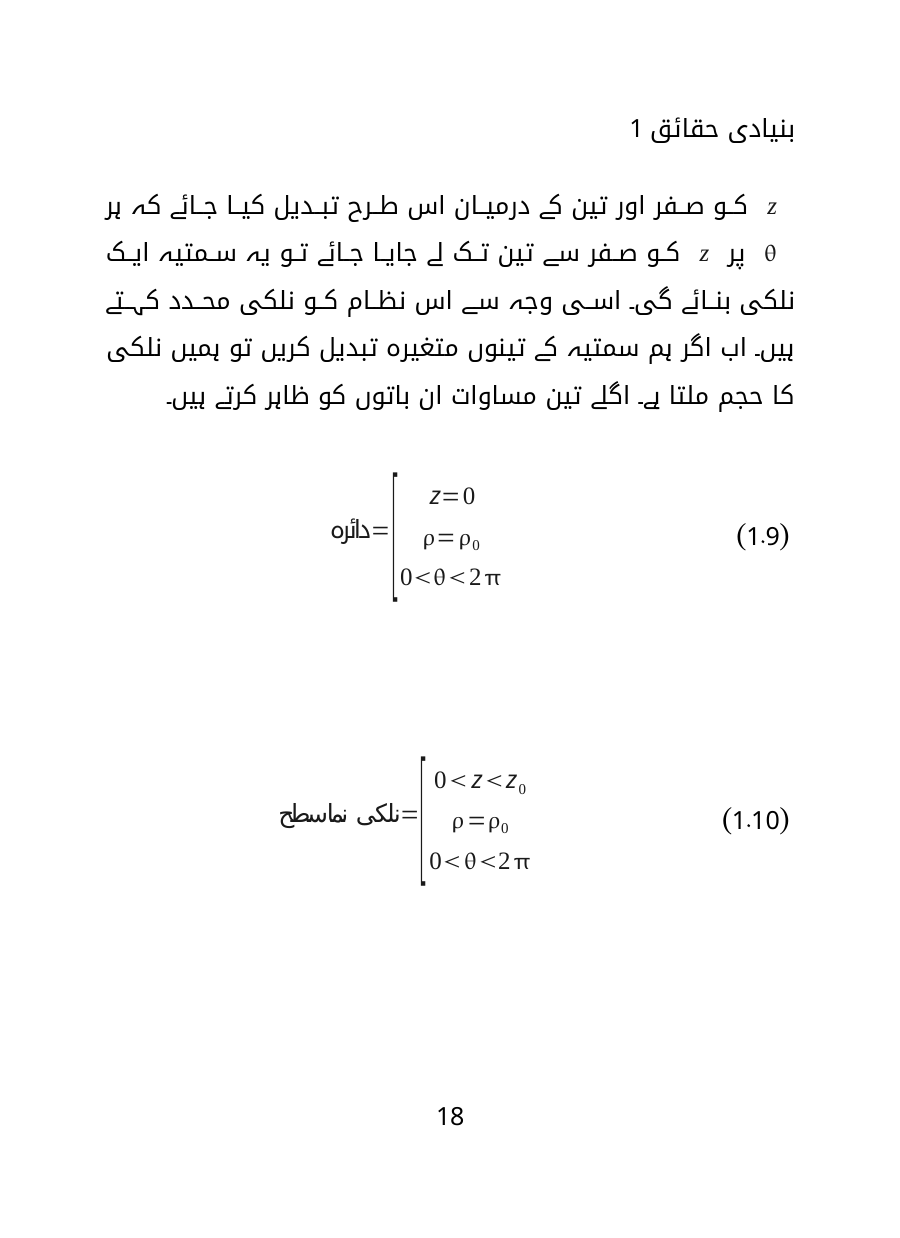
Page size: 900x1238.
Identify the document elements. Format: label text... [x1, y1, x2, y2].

table_header (1.10) [696, 750, 795, 905]
table_header [105, 750, 696, 905]
table_header (1.9) [718, 466, 795, 621]
text یہاں شکل 1.6 سے رجوع کریں۔ اگر نلکی محدد میں ایک سمتیہ ( جس کا متغیرہصفر کے برابر ہو، یعنی ، اور اس کا رداس ایک مستقل مقدار ہو مثلاً ) کو یوں بنایا جائے کہ اس کا زاویہ کو صفر سے تک لے جایا جائے تو اس سمتیہ کی چونچ سطح پر ایک دائرہ بنائے گی۔ اب اگر اسی سمتیہ کے متغیرہکو بھی تبدیل کیا جائے، مثلاً کو صفر اور تین کے درمیان اس طرح تبدیل کیا جائے کہ ہرپرکو صفر سے تین تک لے جایا جائے تو یہ سمتیہ ایک نلکی بنائے گی۔ اسی وجہ سے اس نظام کو نلکی محدد کہتے ہیں۔ اب اگر ہم سمتیہ کے تینوں متغیرہ تبدیل کریں تو ہمیں نلکی کا حجم ملتا ہے۔ اگلے تین مساوات ان باتوں کو ظاہر کرتے ہیں۔ [105, 182, 795, 419]
table_header [105, 466, 718, 621]
